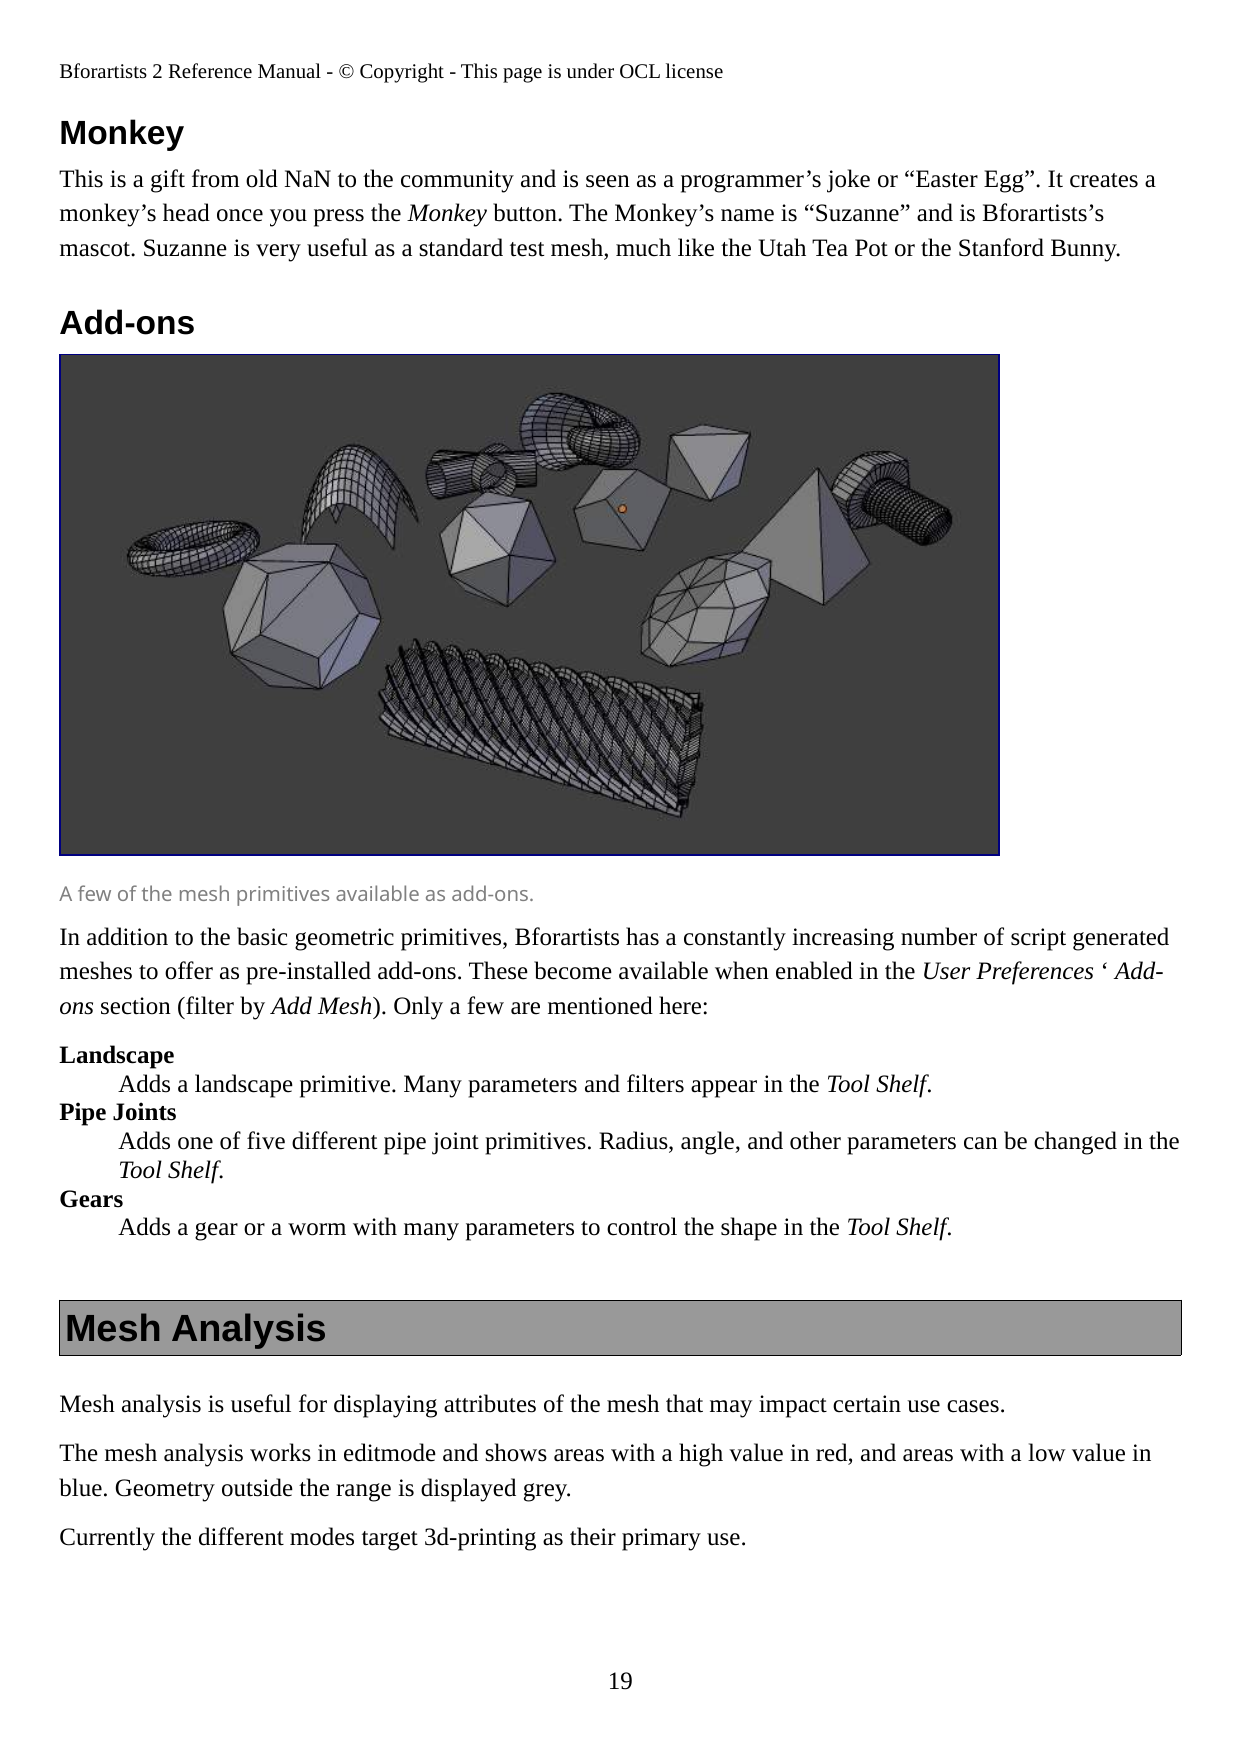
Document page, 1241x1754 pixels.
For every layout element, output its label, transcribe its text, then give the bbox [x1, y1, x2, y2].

text Currently the different modes target 3d-printing as their primary use. [59, 1522, 1181, 1551]
picture [61, 355, 998, 854]
list Adds a landscape primitive. Many parameters and filters appear in the Tool Shelf. [118, 1069, 1181, 1097]
table_header Mesh Analysis [60, 1301, 1181, 1355]
text This is a gift from old NaN to the community and is seen as a programmer’s joke or “Easter Egg”. It creates a monkey’s head once you press the Monkey button. The Monkey’s name is “Suzanne” and is Bforartists’s mascot. Suzanne is very useful as a standard test mesh, much like the Utah Tea Pot or the Stanford Bunny. [59, 164, 1181, 261]
subtitle Monkey [59, 113, 1181, 151]
list Adds a gear or a worm with many parameters to control the shape in the Tool Shelf. [118, 1212, 1181, 1241]
text In addition to the basic geometric primitives, Bforartists has a constantly increasing number of script generated meshes to offer as pre-installed add-ons. These become available when enabled in the User Preferences ‘ Add-ons section (filter by Add Mesh). Only a few are mentioned here: [59, 922, 1181, 1020]
subtitle Gears [59, 1184, 1181, 1212]
list Adds one of five different pipe joint primitives. Radius, angle, and other parameters can be changed in the Tool Shelf. [118, 1126, 1181, 1184]
text A few of the mesh primitives available as add-ons. [59, 876, 1181, 907]
subtitle Add-ons [59, 303, 1181, 341]
text The mesh analysis works in editmode and shows areas with a high value in red, and areas with a low value in blue. Geometry outside the range is displayed grey. [59, 1438, 1181, 1502]
text Mesh analysis is useful for displaying attributes of the mesh that may impact certain use cases. [59, 1389, 1181, 1418]
subtitle Pipe Joints [59, 1097, 1181, 1126]
subtitle Landscape [59, 1040, 1181, 1069]
